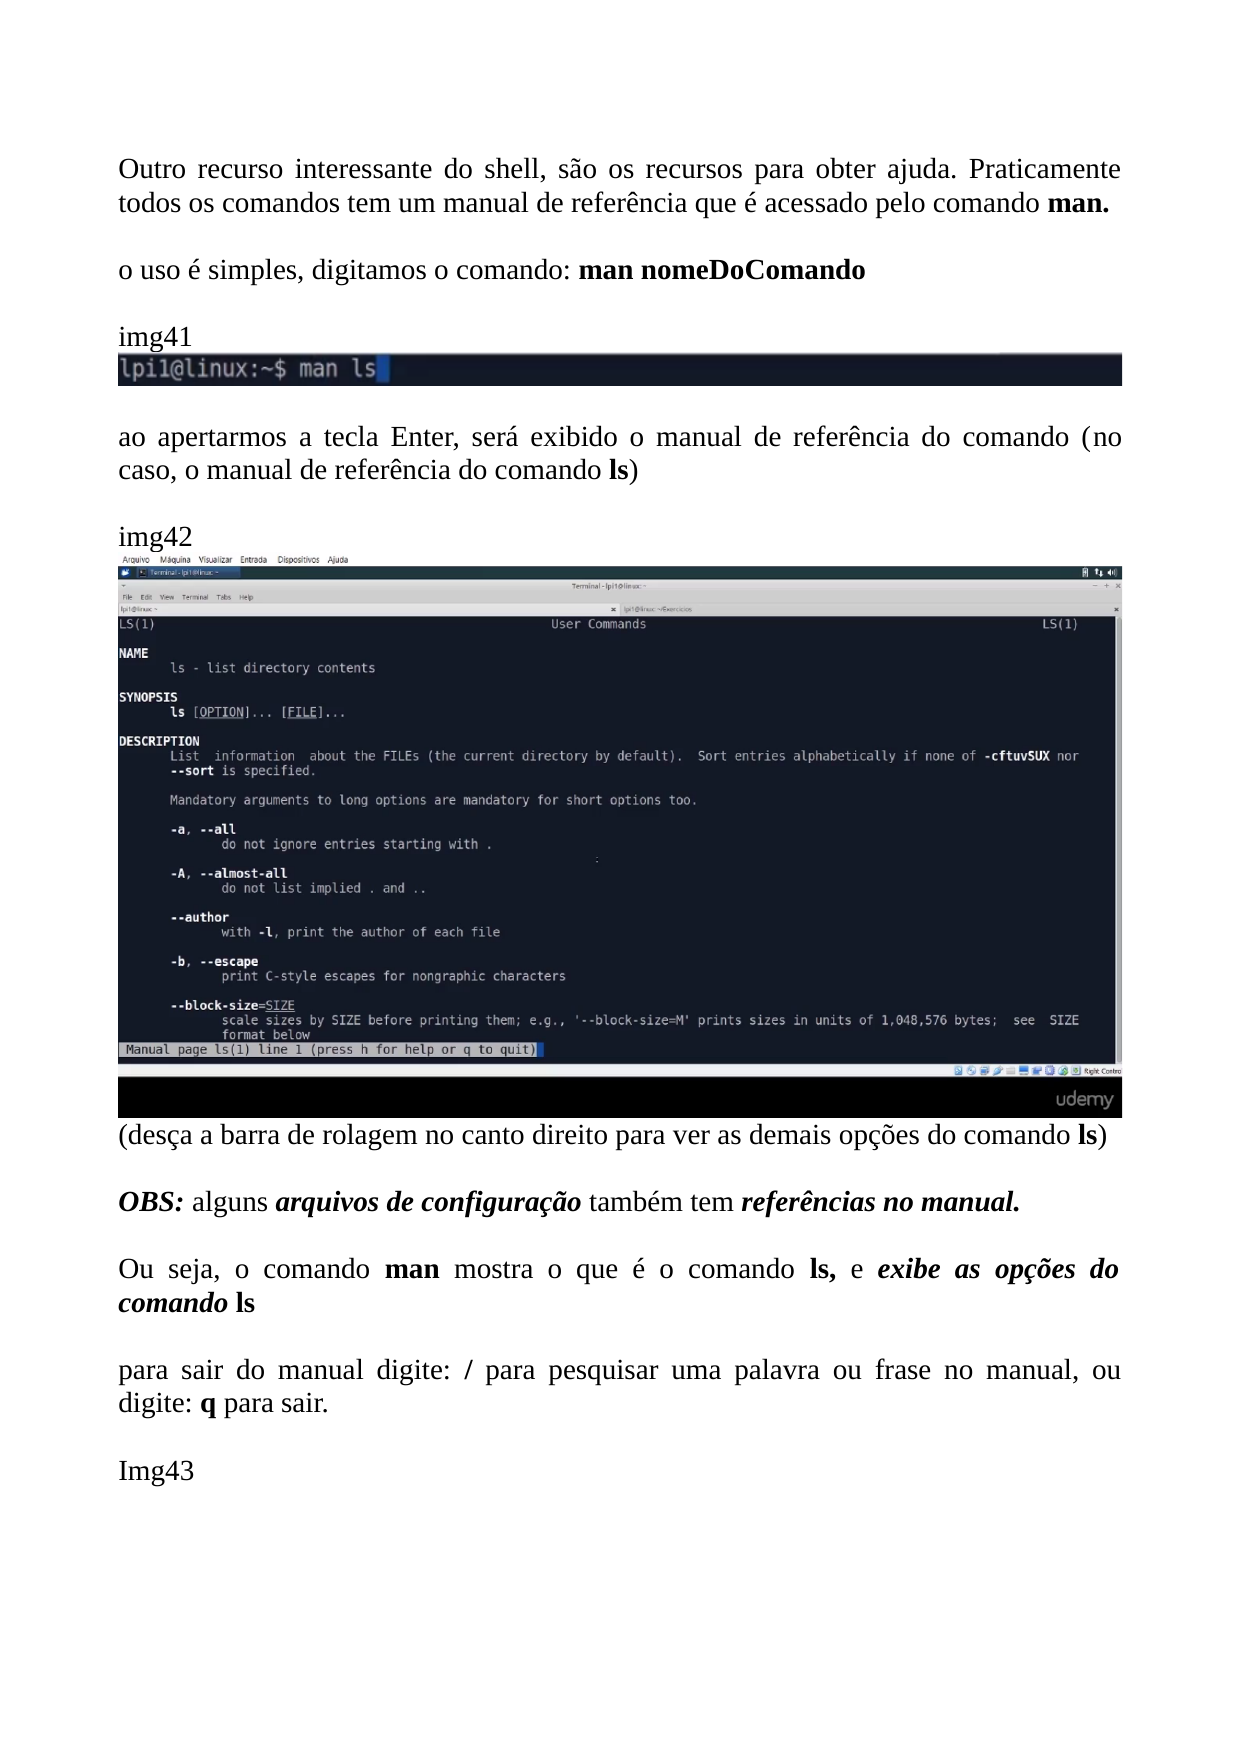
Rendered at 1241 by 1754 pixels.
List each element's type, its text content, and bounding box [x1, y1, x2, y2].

text img42 [118, 519, 1122, 552]
text Ou seja, o comando man mostra o que é o comando ls, e exibe as opções do comando ls [118, 1251, 1122, 1318]
text Img43 [118, 1453, 1122, 1486]
text OBS: alguns arquivos de configuração também tem referências no manual. [118, 1184, 1122, 1218]
picture [118, 352, 1123, 386]
text (desça a barra de rolagem no canto direito para ver as demais opções do comando ls) [118, 1118, 1122, 1151]
picture [118, 552, 1123, 1118]
text ao apertarmos a tecla Enter, será exibido o manual de referência do comando (no caso, o manual de referência do comando ls) [118, 419, 1122, 486]
text img41 [118, 319, 1122, 352]
text Outro recurso interessante do shell, são os recursos para obter ajuda. Praticamente todos os comandos tem um manual de referência que é acessado pelo comando man. [118, 152, 1122, 219]
text para sair do manual digite: / para pesquisar uma palavra ou frase no manual, ou digite: q para sair. [118, 1352, 1122, 1419]
text o uso é simples, digitamos o comando: man nomeDoComando [118, 252, 1122, 286]
